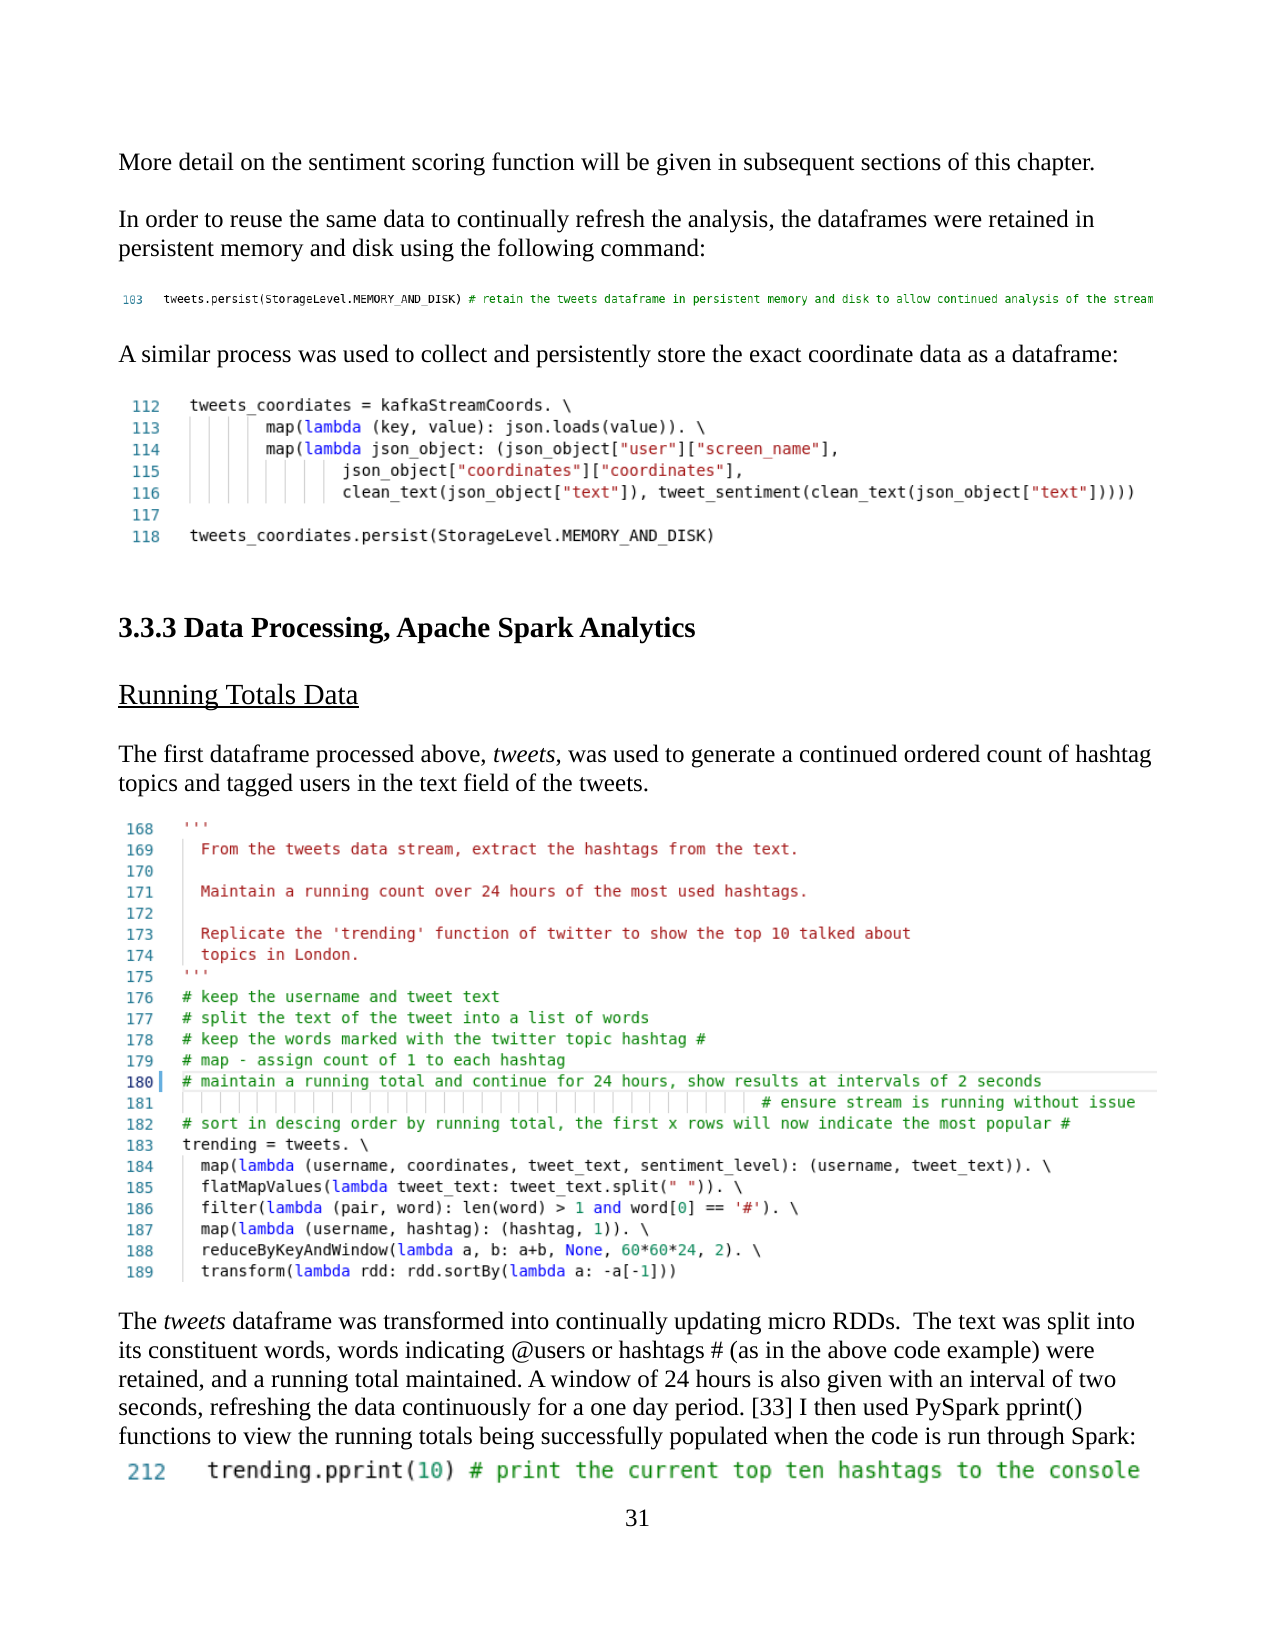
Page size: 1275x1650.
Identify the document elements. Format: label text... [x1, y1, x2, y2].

text The tweets dataframe was transformed into continually updating micro RDDs. The text was split into its constituent words, words indicating @users or hashtags # (as in the above code example) were retained, and a running total maintained. A window of 24 hours is also given with an interval of two seconds, refreshing the data continuously for a one day period. [33] I then used PySpark pprint() functions to view the running totals being successfully populated when the code is run through Spark: [118, 1306, 1157, 1450]
text 3.3.3 Data Processing, Apache Spark Analytics [118, 610, 1157, 643]
text More detail on the sentiment scoring function will be given in subsequent sections of this chapter. [118, 147, 1157, 176]
picture [118, 397, 1157, 548]
picture [118, 290, 1157, 311]
picture [118, 1456, 1157, 1491]
text A similar process was used to collect and persistently store the exact coordinate data as a dataframe: [118, 339, 1157, 368]
text In order to reuse the same data to continually refresh the analysis, the dataframes were retained in persistent memory and disk using the following command: [118, 204, 1157, 262]
text The first dataframe processed above, tweets, was used to generate a continued ordered count of hashtag topics and tagged users in the text field of the tweets. [118, 739, 1157, 797]
picture [118, 821, 1157, 1282]
text Running Totals Data [118, 677, 1157, 711]
